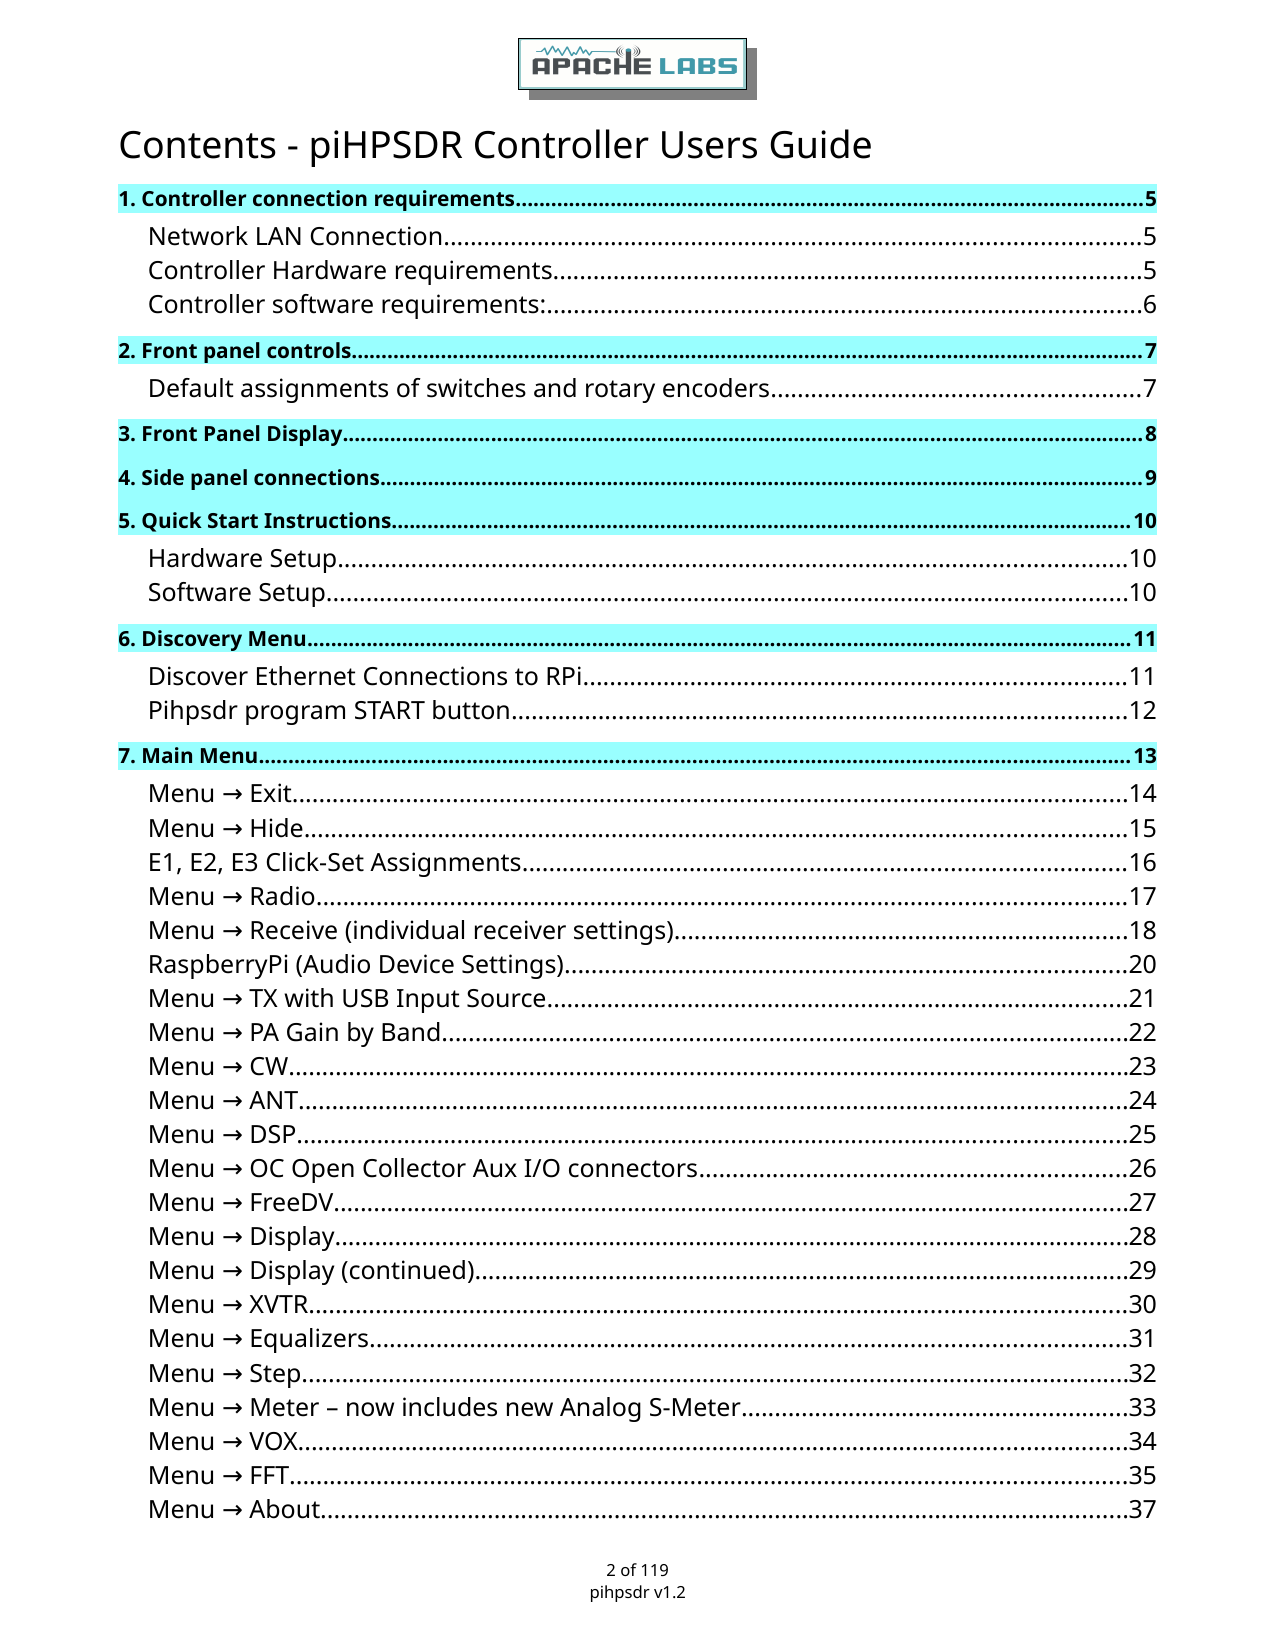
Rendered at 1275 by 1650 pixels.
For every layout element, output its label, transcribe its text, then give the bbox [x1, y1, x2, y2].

text Menu → OC Open Collector Aux I/O connectors 26 [148, 1151, 1157, 1185]
text Menu → Step 32 [148, 1355, 1157, 1389]
text Menu → About 37 [148, 1491, 1157, 1526]
text Pihpsdr program START button 12 [148, 693, 1157, 727]
text Menu → ANT 24 [148, 1083, 1157, 1117]
text Menu → FreeDV 27 [148, 1185, 1157, 1219]
text Menu → VOX 34 [148, 1423, 1157, 1457]
text Menu → Hide 15 [148, 810, 1157, 844]
text Menu → CW 23 [148, 1049, 1157, 1083]
text Discover Ethernet Connections to RPi 11 [148, 658, 1157, 693]
text Menu → Radio 17 [148, 878, 1157, 912]
text Menu → Equalizers 31 [148, 1321, 1157, 1355]
text Menu → Exit 14 [148, 776, 1157, 810]
text Hardware Setup 10 [148, 541, 1157, 575]
text RaspberryPi (Audio Device Settings) 20 [148, 946, 1157, 981]
text Menu → TX with USB Input Source 21 [148, 981, 1157, 1014]
text Default assignments of switches and rotary encoders 7 [148, 371, 1157, 404]
text Software Setup 10 [148, 575, 1157, 609]
text Menu → PA Gain by Band 22 [148, 1014, 1157, 1049]
text Controller software requirements: 6 [148, 287, 1157, 321]
text E1, E2, E3 Click-Set Assignments 16 [148, 844, 1157, 878]
text Menu → DSP 25 [148, 1117, 1157, 1151]
text Network LAN Connection 5 [148, 219, 1157, 253]
text Menu → Display (continued) 29 [148, 1253, 1157, 1287]
text Menu → XVTR 30 [148, 1287, 1157, 1321]
picture [521, 40, 744, 87]
text Menu → FFT 35 [148, 1457, 1157, 1491]
text Menu → Display 28 [148, 1219, 1157, 1253]
text Controller Hardware requirements 5 [148, 253, 1157, 287]
text Menu → Meter – now includes new Analog S-Meter 33 [148, 1389, 1157, 1423]
subtitle Contents - piHPSDR Controller Users Guide [118, 118, 1157, 169]
text Menu → Receive (individual receiver settings) 18 [148, 912, 1157, 946]
